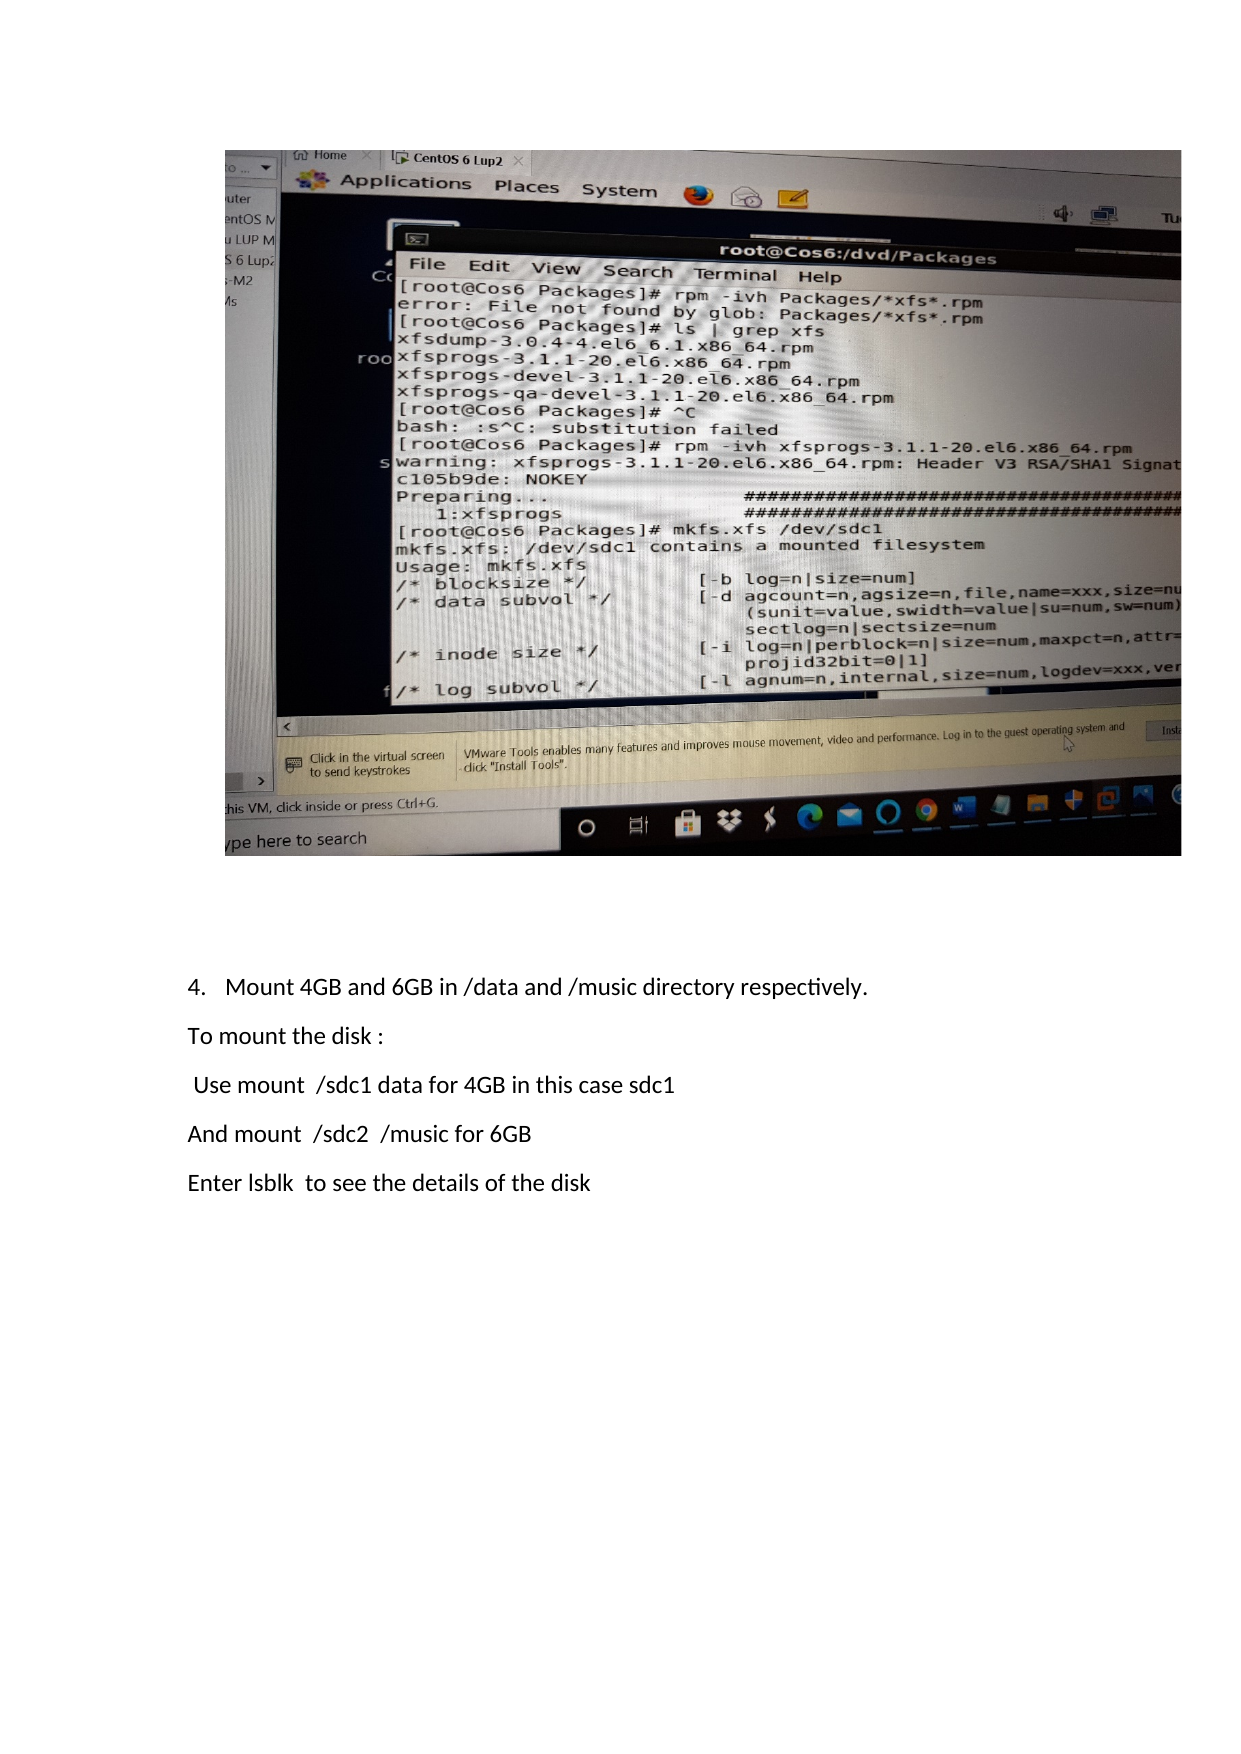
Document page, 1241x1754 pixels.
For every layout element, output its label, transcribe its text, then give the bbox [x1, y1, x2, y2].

text And mount /sdc2 /music for 6GB [187, 1118, 1090, 1149]
text To mount the disk : [187, 1020, 1090, 1051]
text Enter lsblk to see the details of the disk [187, 1167, 1090, 1198]
text Use mount /sdc1 data for 4GB in this case sdc1 [187, 1069, 1090, 1100]
list Mount 4GB and 6GB in /data and /music directory respectively. [187, 971, 1090, 1002]
